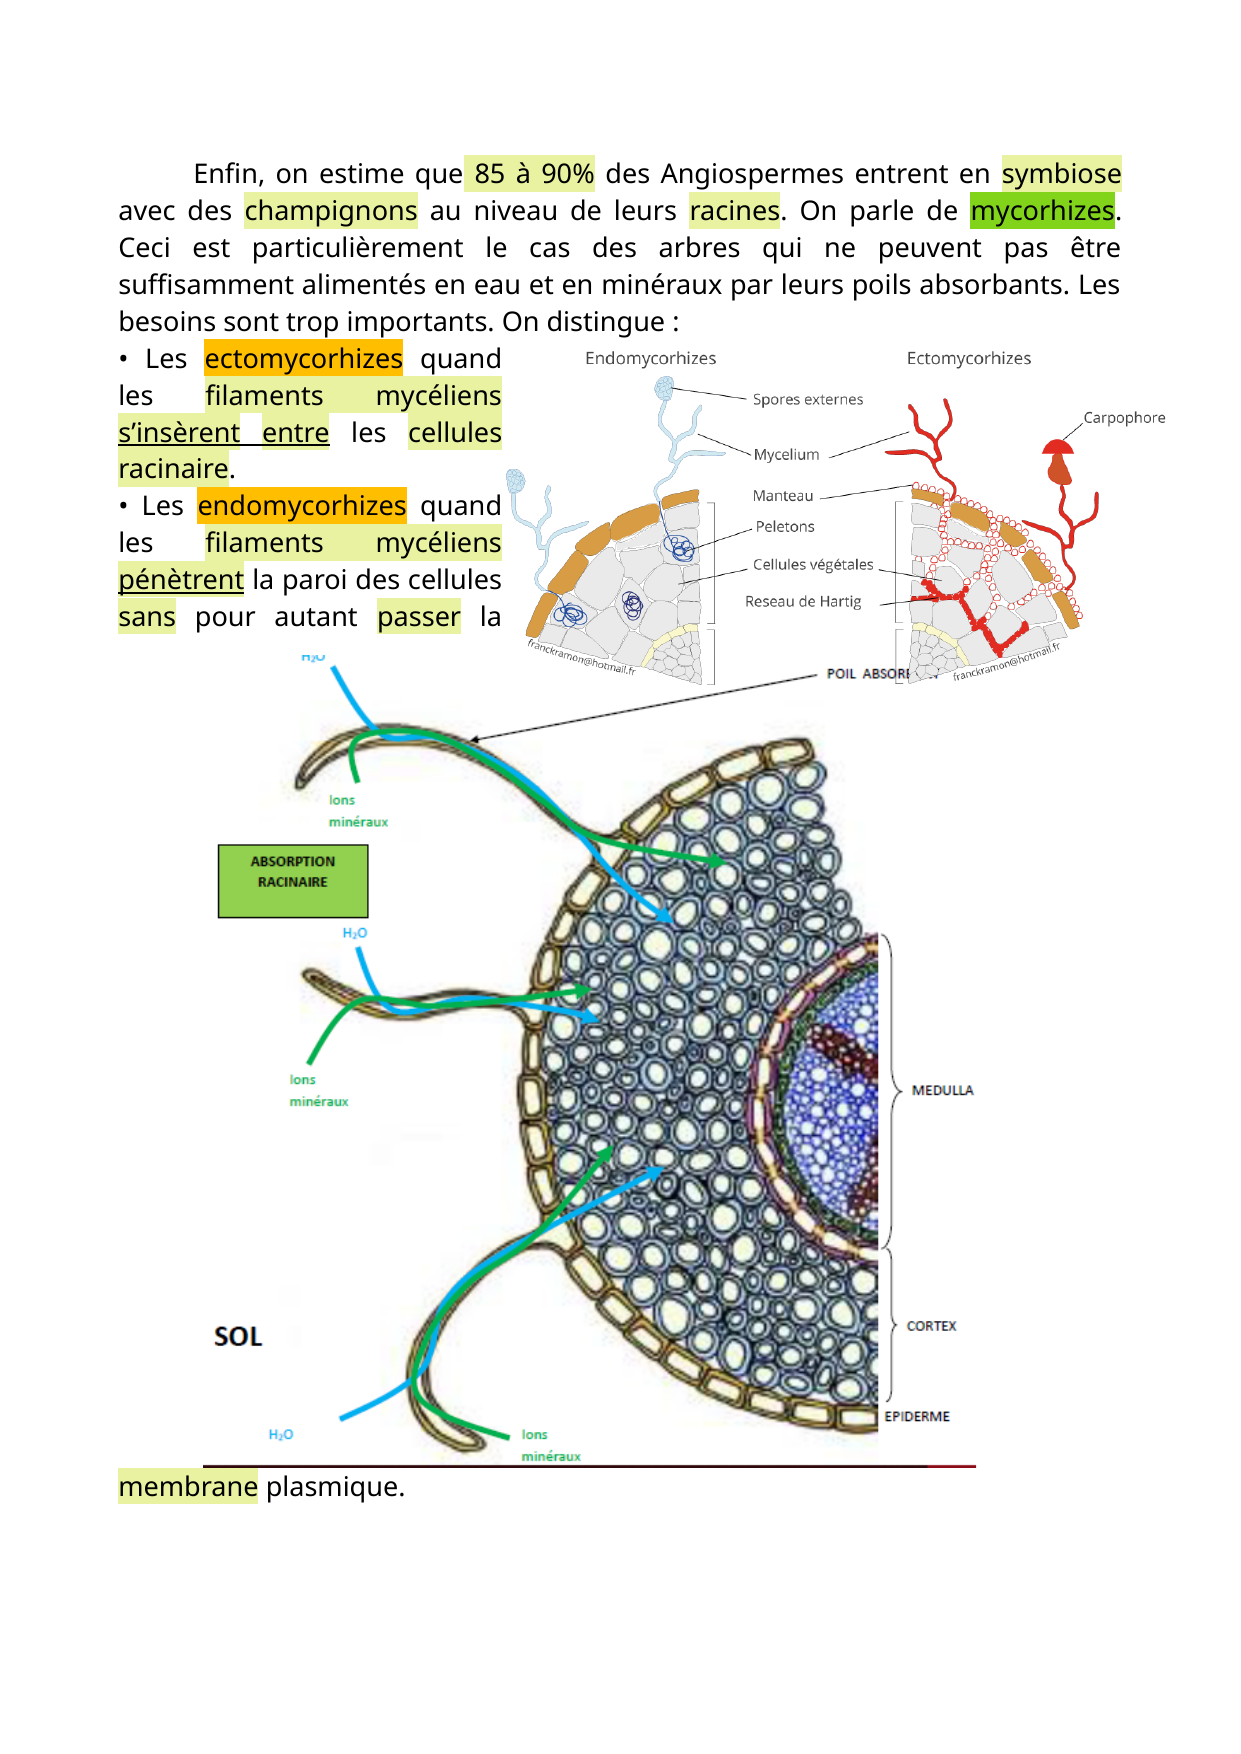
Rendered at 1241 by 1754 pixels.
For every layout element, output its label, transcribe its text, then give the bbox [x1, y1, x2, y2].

text Enfin, on estime que 85 à 90% des Angiospermes entrent en symbiose avec des champignons au niveau de leurs racines. On parle de mycorhizes. Ceci est particulièrement le cas des arbres qui ne peuvent pas être suffisamment alimentés en eau et en minéraux par leurs poils absorbants. Les besoins sont trop importants. On distingue : [118, 155, 1122, 339]
picture [203, 349, 1166, 1468]
text • Les ectomycorhizes quand les filaments mycéliens s’insèrent entre les cellules racinaire. [118, 339, 1122, 487]
text • Les endomycorhizes quand les filaments mycéliens pénètrent la paroi des cellules sans pour autant passer la membrane plasmique. [118, 487, 1122, 1504]
